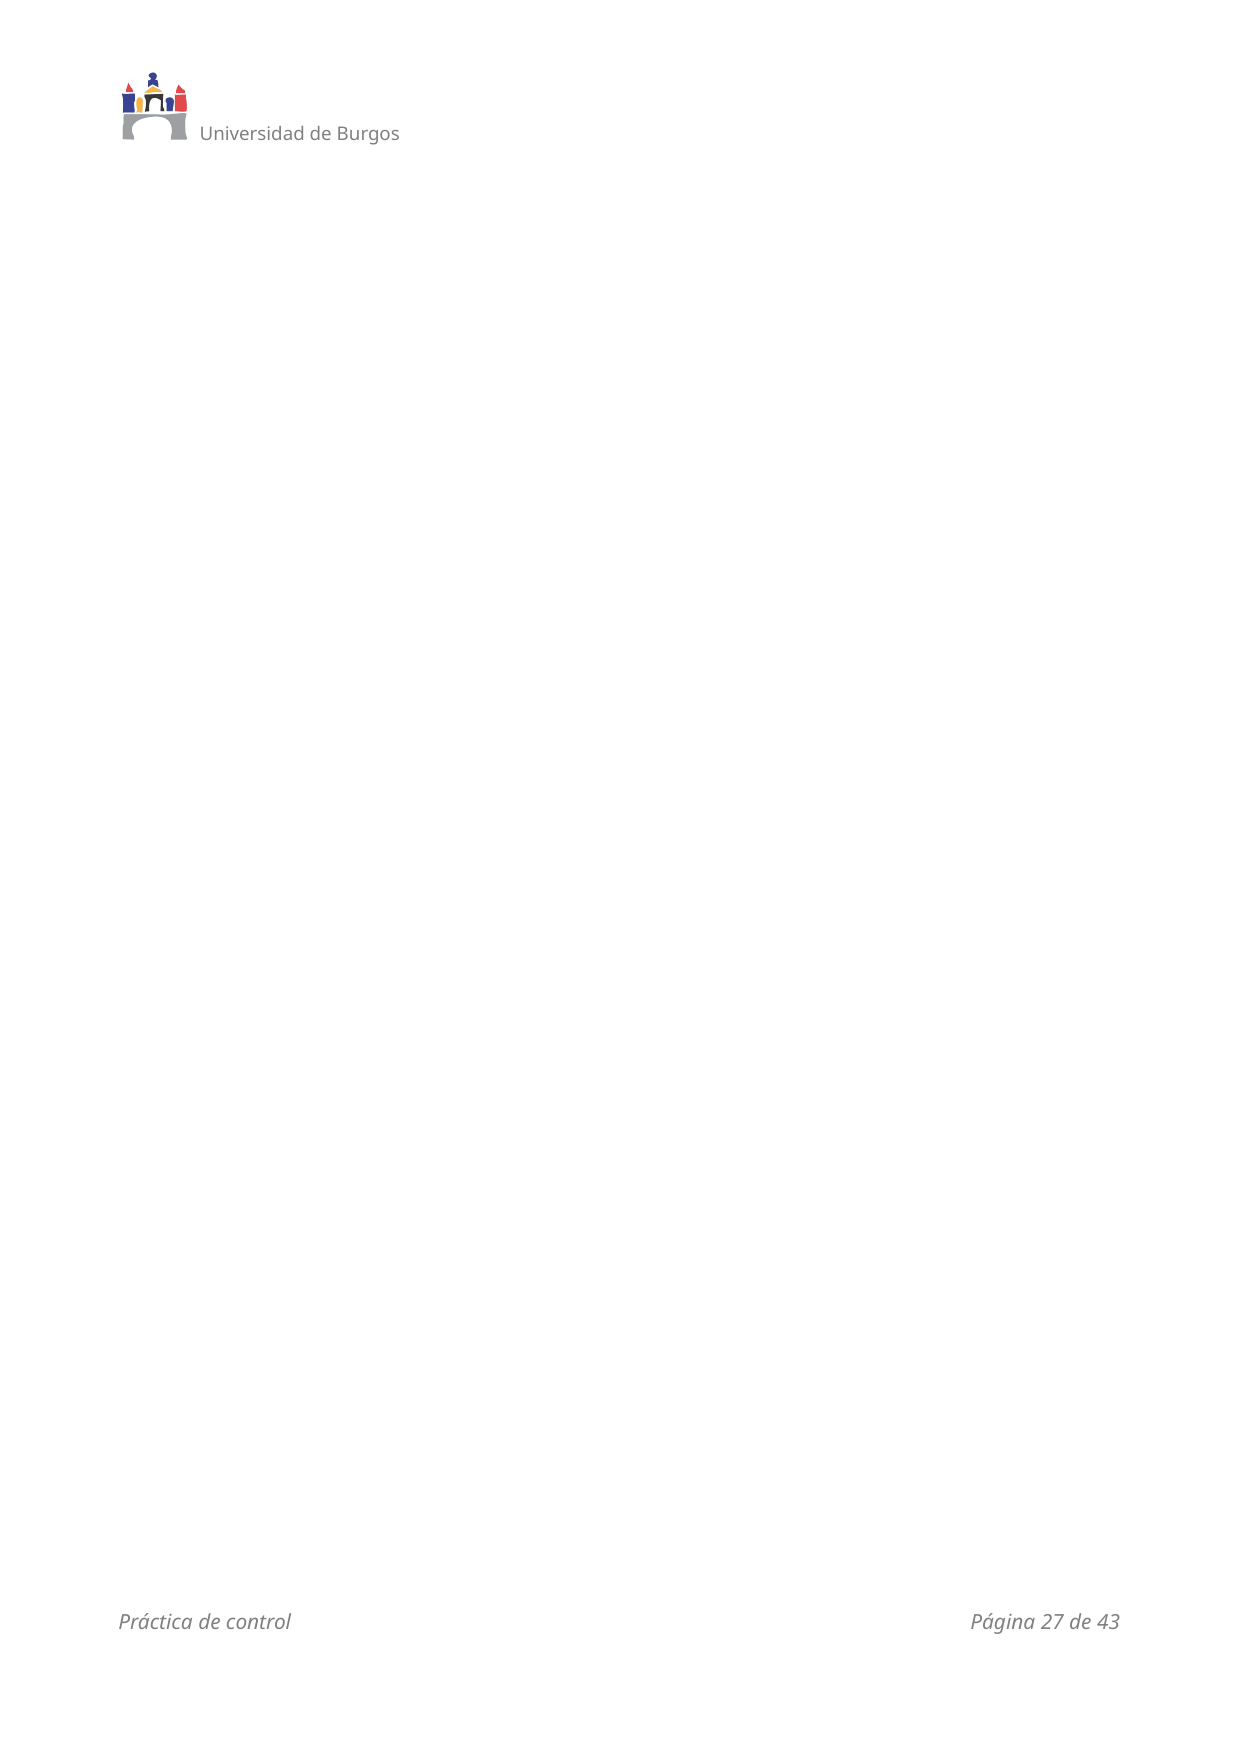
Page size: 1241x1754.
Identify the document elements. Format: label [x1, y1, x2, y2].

picture [117, 72, 189, 142]
